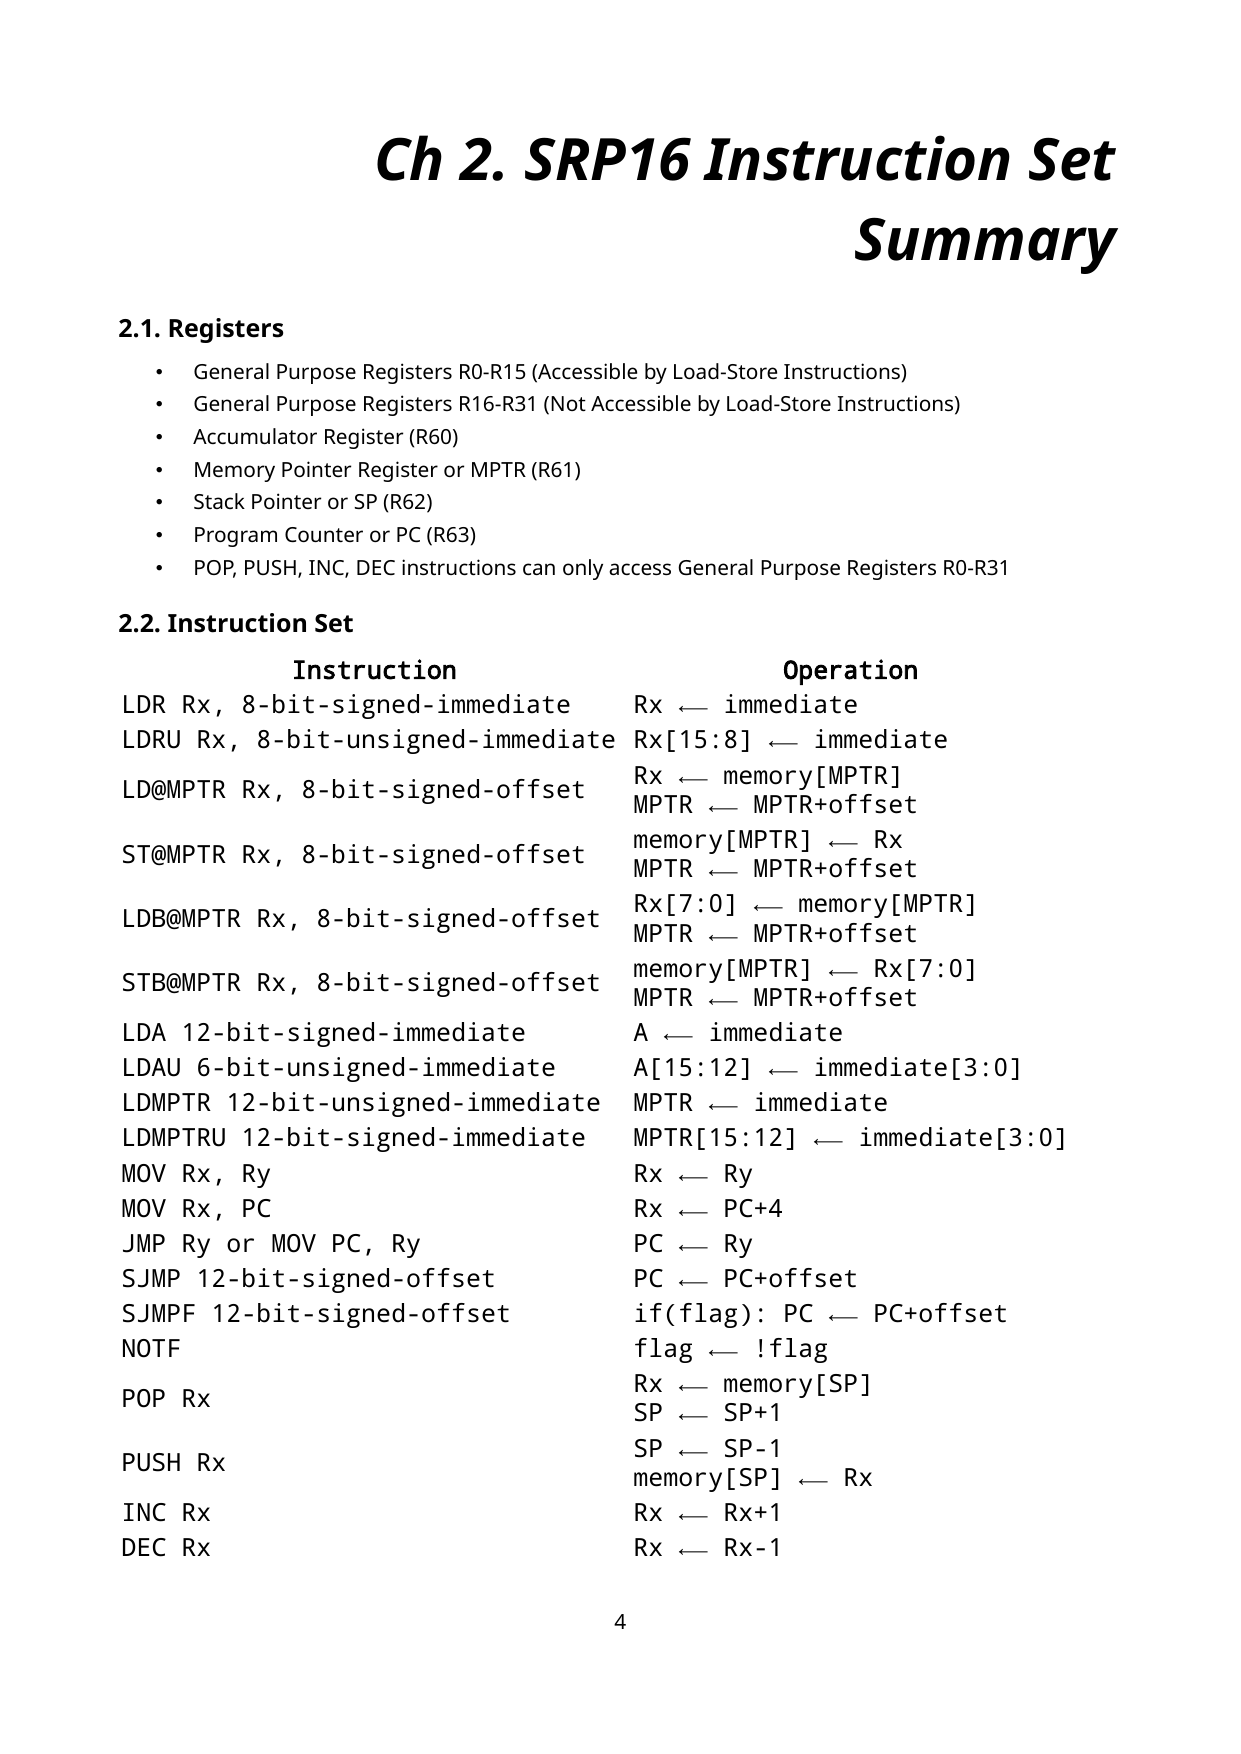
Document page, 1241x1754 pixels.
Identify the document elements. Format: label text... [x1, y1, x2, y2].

table_cell MOV Rx, Ry [118, 1156, 630, 1191]
table_cell MPTR ⟵ immediate [630, 1086, 1071, 1121]
table_cell POP Rx [118, 1366, 630, 1431]
table_cell memory[MPTR] ⟵ Rx MPTR ⟵ MPTR+offset [630, 822, 1071, 887]
table_cell Rx ⟵ Rx+1 [630, 1495, 1071, 1530]
table_cell LDB@MPTR Rx, 8-bit-signed-offset [118, 887, 630, 951]
table_cell Rx ⟵ Ry [630, 1156, 1071, 1191]
subtitle SRP16 Instruction Set Summary [118, 118, 1122, 277]
subtitle Instruction Set [118, 606, 1122, 640]
table_cell LDA 12-bit-signed-immediate [118, 1015, 630, 1051]
table_cell SP ⟵ SP-1 memory[SP] ⟵ Rx [630, 1431, 1071, 1495]
table_cell if(flag): PC ⟵ PC+offset [630, 1296, 1071, 1331]
table_cell A ⟵ immediate [630, 1015, 1071, 1051]
table_cell Rx[15:8] ⟵ immediate [630, 723, 1071, 758]
table_cell NOTF [118, 1331, 630, 1366]
table_cell INC Rx [118, 1495, 630, 1530]
table_cell ST@MPTR Rx, 8-bit-signed-offset [118, 822, 630, 887]
table_cell Rx ⟵ PC+4 [630, 1191, 1071, 1226]
table_cell PC ⟵ PC+offset [630, 1261, 1071, 1296]
table_cell JMP Ry or MOV PC, Ry [118, 1226, 630, 1261]
table_cell SJMPF 12-bit-signed-offset [118, 1296, 630, 1331]
table_cell flag ⟵ !flag [630, 1331, 1071, 1366]
table_cell DEC Rx [118, 1530, 630, 1565]
table_header Instruction [118, 653, 630, 688]
table_cell LDMPTRU 12-bit-signed-immediate [118, 1121, 630, 1156]
table_cell STB@MPTR Rx, 8-bit-signed-offset [118, 951, 630, 1015]
table_cell LDMPTR 12-bit-unsigned-immediate [118, 1086, 630, 1121]
table_cell LDR Rx, 8-bit-signed-immediate [118, 688, 630, 723]
list Stack Pointer or SP (R62) [156, 487, 1122, 516]
table_cell Rx ⟵ Rx-1 [630, 1530, 1071, 1565]
table_cell A[15:12] ⟵ immediate[3:0] [630, 1051, 1071, 1086]
list General Purpose Registers R0-R15 (Accessible by Load-Store Instructions) [156, 357, 1122, 385]
table_cell memory[MPTR] ⟵ Rx[7:0] MPTR ⟵ MPTR+offset [630, 951, 1071, 1015]
table_cell LDAU 6-bit-unsigned-immediate [118, 1051, 630, 1086]
table_cell PC ⟵ Ry [630, 1226, 1071, 1261]
list Program Counter or PC (R63) [156, 520, 1122, 548]
table_cell LD@MPTR Rx, 8-bit-signed-offset [118, 758, 630, 822]
list Accumulator Register (R60) [156, 422, 1122, 451]
subtitle Registers [118, 310, 1122, 344]
table_header Operation [630, 653, 1071, 688]
table_cell LDRU Rx, 8-bit-unsigned-immediate [118, 723, 630, 758]
table_cell MPTR[15:12] ⟵ immediate[3:0] [630, 1121, 1071, 1156]
table_cell Rx ⟵ memory[SP] SP ⟵ SP+1 [630, 1366, 1071, 1431]
list POP, PUSH, INC, DEC instructions can only access General Purpose Registers R0-R31 [156, 553, 1122, 581]
table_cell Rx[7:0] ⟵ memory[MPTR] MPTR ⟵ MPTR+offset [630, 887, 1071, 951]
table_cell SJMP 12-bit-signed-offset [118, 1261, 630, 1296]
table_cell PUSH Rx [118, 1431, 630, 1495]
table_cell MOV Rx, PC [118, 1191, 630, 1226]
table_cell Rx ⟵ immediate [630, 688, 1071, 723]
list Memory Pointer Register or MPTR (R61) [156, 455, 1122, 483]
list General Purpose Registers R16-R31 (Not Accessible by Load-Store Instructions) [156, 389, 1122, 418]
table_cell Rx ⟵ memory[MPTR] MPTR ⟵ MPTR+offset [630, 758, 1071, 822]
